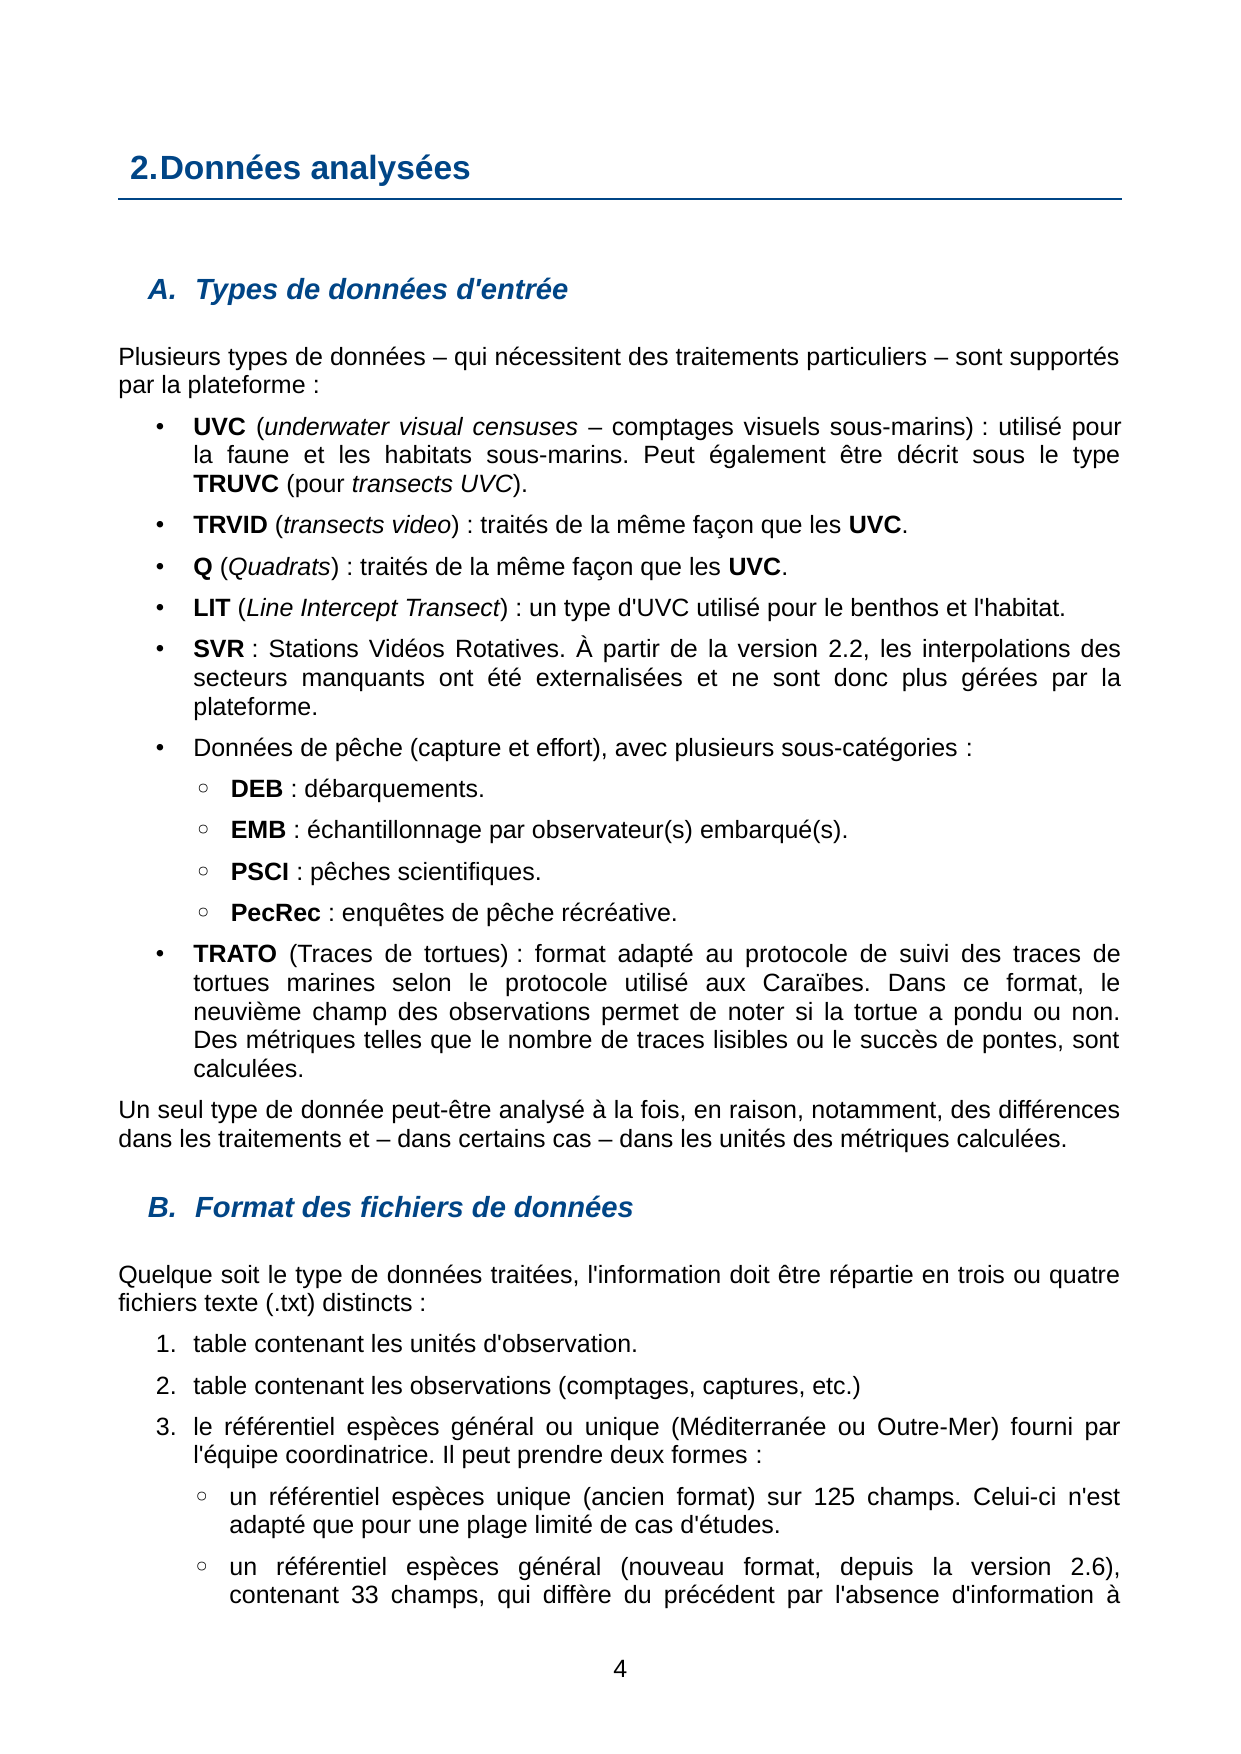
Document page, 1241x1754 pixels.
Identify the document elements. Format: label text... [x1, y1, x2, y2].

list le référentiel espèces général ou unique (Méditerranée ou Outre-Mer) fourni par l'équipe coordinatrice. Il peut prendre deux formes : [156, 1412, 1122, 1469]
text Quelque soit le type de données traitées, l'information doit être répartie en trois ou quatre fichiers texte (.txt) distincts : [118, 1259, 1122, 1317]
list EMB : échantillonnage par observateur(s) embarqué(s). [193, 815, 1122, 844]
list DEB : débarquements. [193, 774, 1122, 803]
list un référentiel espèces général (nouveau format, depuis la version 2.6), contenant 33 champs, qui diffère du précédent par l'absence d'information à [192, 1552, 1122, 1609]
subtitle Données analysées [118, 136, 1122, 198]
list table contenant les observations (comptages, captures, etc.) [156, 1371, 1122, 1399]
list PecRec : enquêtes de pêche récréative. [193, 898, 1122, 927]
list UVC (underwater visual censuses – comptages visuels sous-marins) : utilisé pour la faune et les habitats sous-marins. Peut également être décrit sous le type TRUVC (pour transects UVC). [156, 412, 1122, 498]
list TRVID (transects video) : traités de la même façon que les UVC. [156, 510, 1122, 539]
list Q (Quadrats) : traités de la même façon que les UVC. [156, 552, 1122, 580]
list TRATO (Traces de tortues) : format adapté au protocole de suivi des traces de tortues marines selon le protocole utilisé aux Caraïbes. Dans ce format, le neuvième champ des observations permet de noter si la tortue a pondu ou non. Des métriques telles que le nombre de traces lisibles ou le succès de pontes, sont calculées. [156, 939, 1122, 1083]
list SVR : Stations Vidéos Rotatives. À partir de la version 2.2, les interpolations des secteurs manquants ont été externalisées et ne sont donc plus gérées par la plateforme. [156, 634, 1122, 720]
list Données de pêche (capture et effort), avec plusieurs sous-catégories : [156, 733, 1122, 762]
list LIT (Line Intercept Transect) : un type d'UVC utilisé pour le benthos et l'habitat. [156, 593, 1122, 622]
text Plusieurs types de données – qui nécessitent des traitements particuliers – sont supportés par la plateforme : [118, 342, 1122, 399]
list table contenant les unités d'observation. [156, 1329, 1122, 1358]
subtitle Types de données d'entrée [148, 272, 1122, 306]
text Un seul type de donnée peut-être analysé à la fois, en raison, notamment, des différences dans les traitements et – dans certains cas – dans les unités des métriques calculées. [118, 1095, 1122, 1153]
list un référentiel espèces unique (ancien format) sur 125 champs. Celui-ci n'est adapté que pour une plage limité de cas d'études. [192, 1482, 1122, 1539]
list PSCI : pêches scientifiques. [193, 857, 1122, 885]
subtitle Format des fichiers de données [148, 1190, 1122, 1223]
